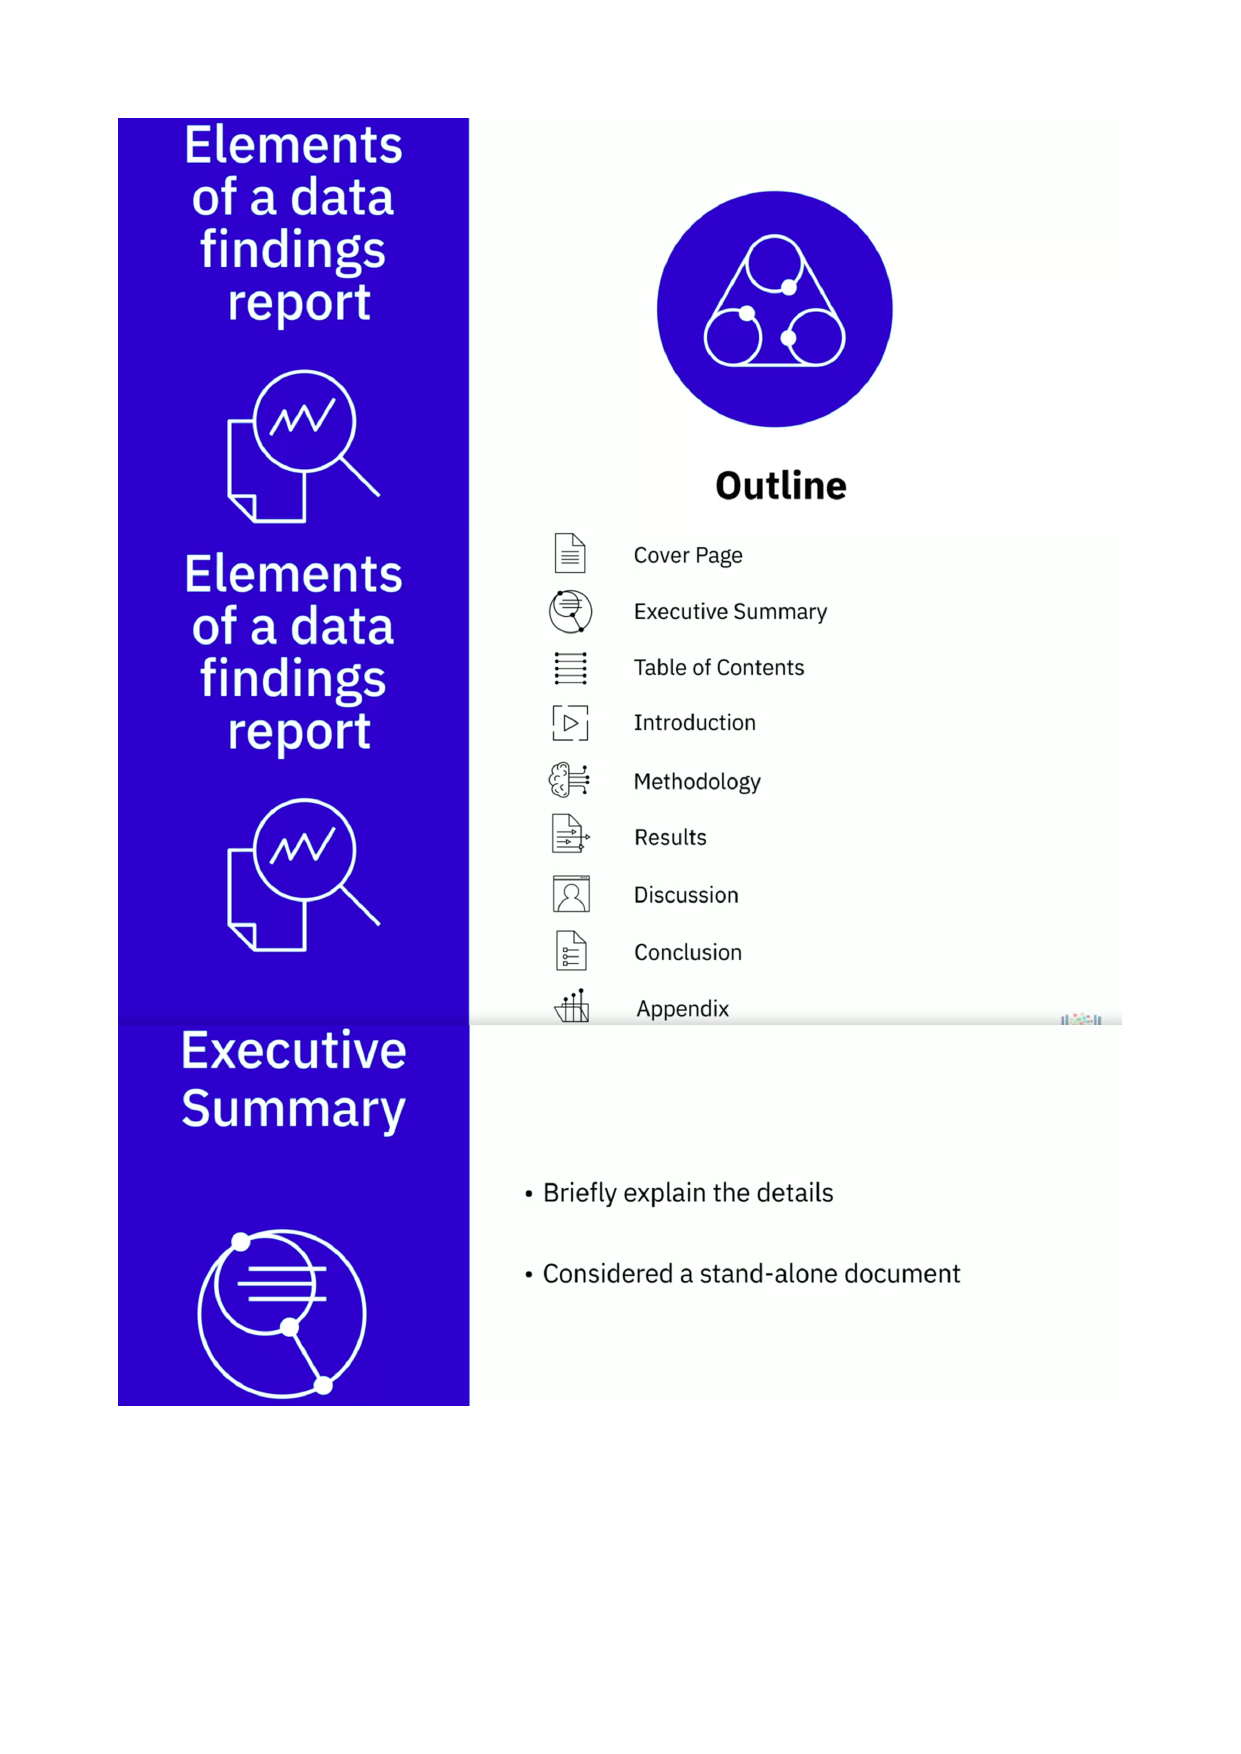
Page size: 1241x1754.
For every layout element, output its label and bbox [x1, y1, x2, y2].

picture [118, 118, 1123, 1406]
